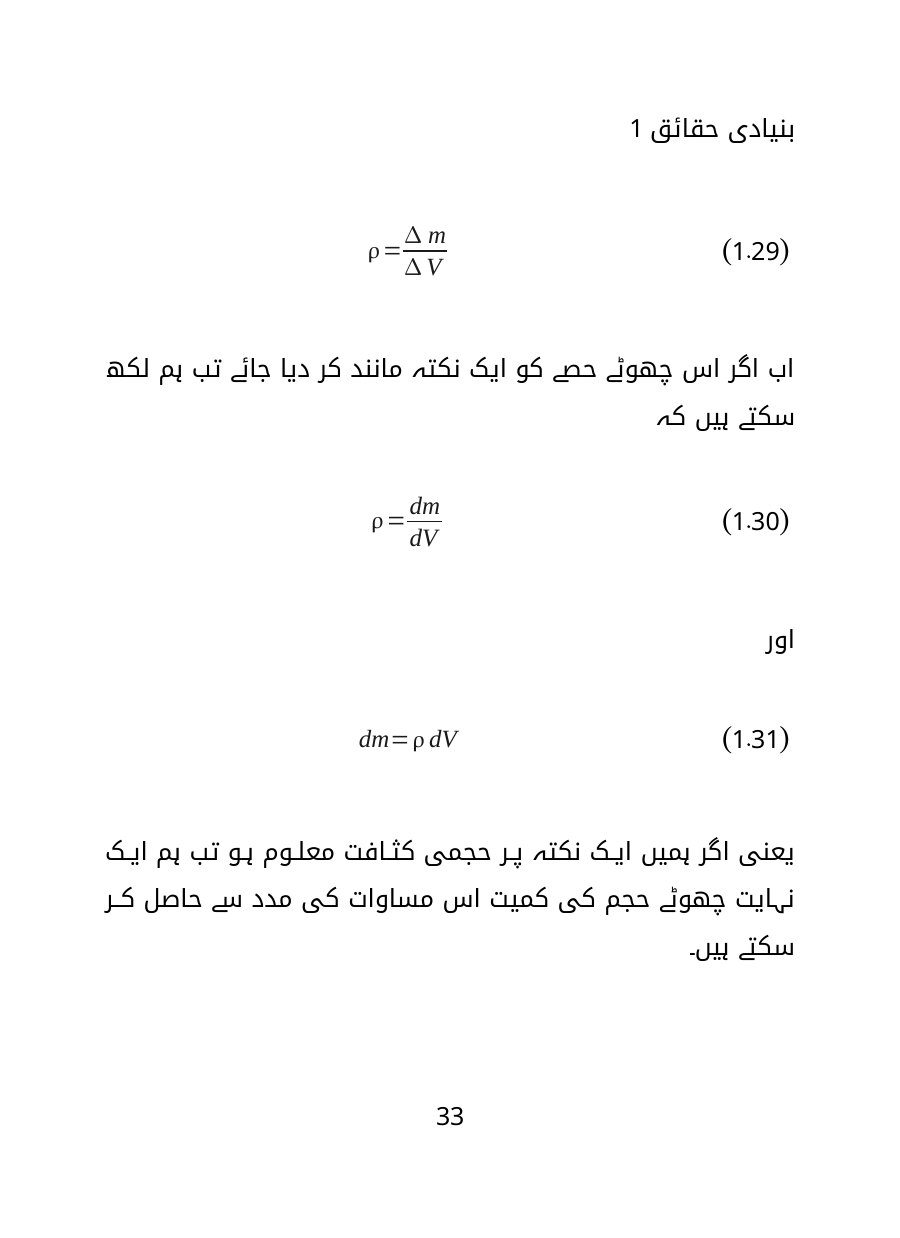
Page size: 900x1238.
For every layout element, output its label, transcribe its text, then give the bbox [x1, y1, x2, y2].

table_header [105, 487, 700, 570]
table_header [105, 216, 702, 299]
text اور [105, 617, 795, 664]
table_header [105, 711, 702, 782]
table_header (1.30) [700, 487, 795, 570]
text اب اگر اس چھوٹے حصے کو ایک نکتہ مانند کر دیا جائے تب ہم لکھ سکتے ہیں کہ [105, 346, 795, 441]
table_header (1.31) [702, 711, 795, 782]
text یعنی اگر ہمیں ایک نکتہ پر حجمی کثافت معلوم ہو تب ہم ایک نہایت چھوٹے حجم کی کمیت اس مساوات کی مدد سے حاصل کر سکتے ہیں۔ [105, 828, 795, 971]
table_header (1.29) [702, 216, 795, 299]
